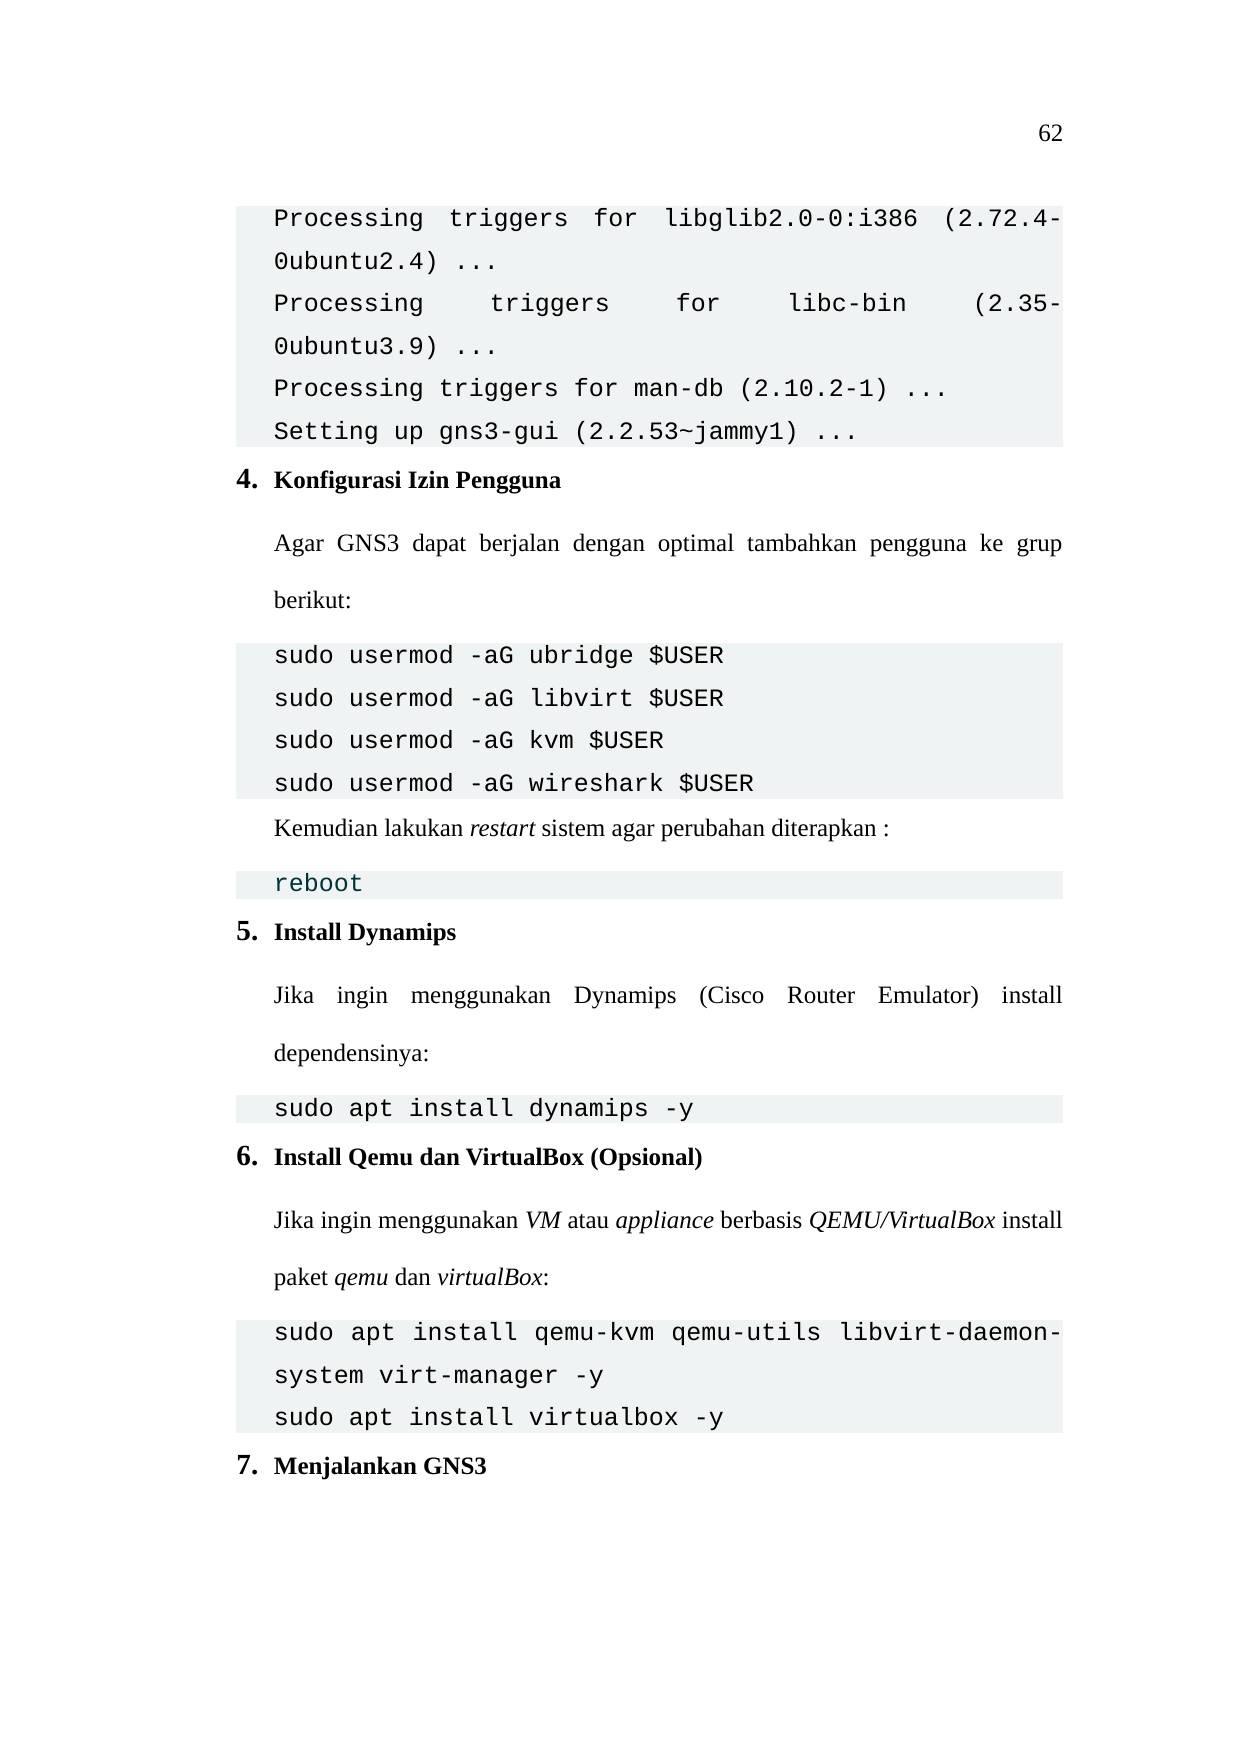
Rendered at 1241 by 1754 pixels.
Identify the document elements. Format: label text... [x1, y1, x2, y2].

list Konfigurasi Izin Pengguna [236, 461, 1063, 494]
list Jika ingin menggunakan VM atau appliance berbasis QEMU/VirtualBox install paket qemu dan virtualBox: [236, 1205, 1063, 1291]
list sudo apt install qemu-kvm qemu-utils libvirt-daemon-system virt-manager -y [236, 1320, 1063, 1391]
list Agar GNS3 dapat berjalan dengan optimal tambahkan pengguna ke grup berikut: [236, 528, 1063, 614]
list sudo usermod -aG wireshark $USER [236, 771, 1063, 799]
list reboot [236, 871, 1063, 899]
list sudo usermod -aG ubridge $USER [236, 643, 1063, 671]
list Install Dynamips [236, 913, 1063, 947]
list Processing triggers for man-db (2.10.2-1) ... [236, 376, 1063, 404]
list Install Qemu dan VirtualBox (Opsional) [236, 1138, 1063, 1171]
list sudo apt install dynamips -y [236, 1095, 1063, 1123]
list Processing triggers for libglib2.0-0:i386 (2.72.4-0ubuntu2.4) ... [236, 206, 1063, 277]
list Kemudian lakukan restart sistem agar perubahan diterapkan : [236, 813, 1063, 842]
list sudo apt install virtualbox -y [236, 1405, 1063, 1433]
list sudo usermod -aG kvm $USER [236, 728, 1063, 756]
list sudo usermod -aG libvirt $USER [236, 686, 1063, 714]
list Setting up gns3-gui (2.2.53~jammy1) ... [236, 418, 1063, 447]
list Jika ingin menggunakan Dynamips (Cisco Router Emulator) install dependensinya: [236, 980, 1063, 1066]
list Menjalankan GNS3 [236, 1447, 1063, 1481]
list Processing triggers for libc-bin (2.35-0ubuntu3.9) ... [236, 291, 1063, 362]
